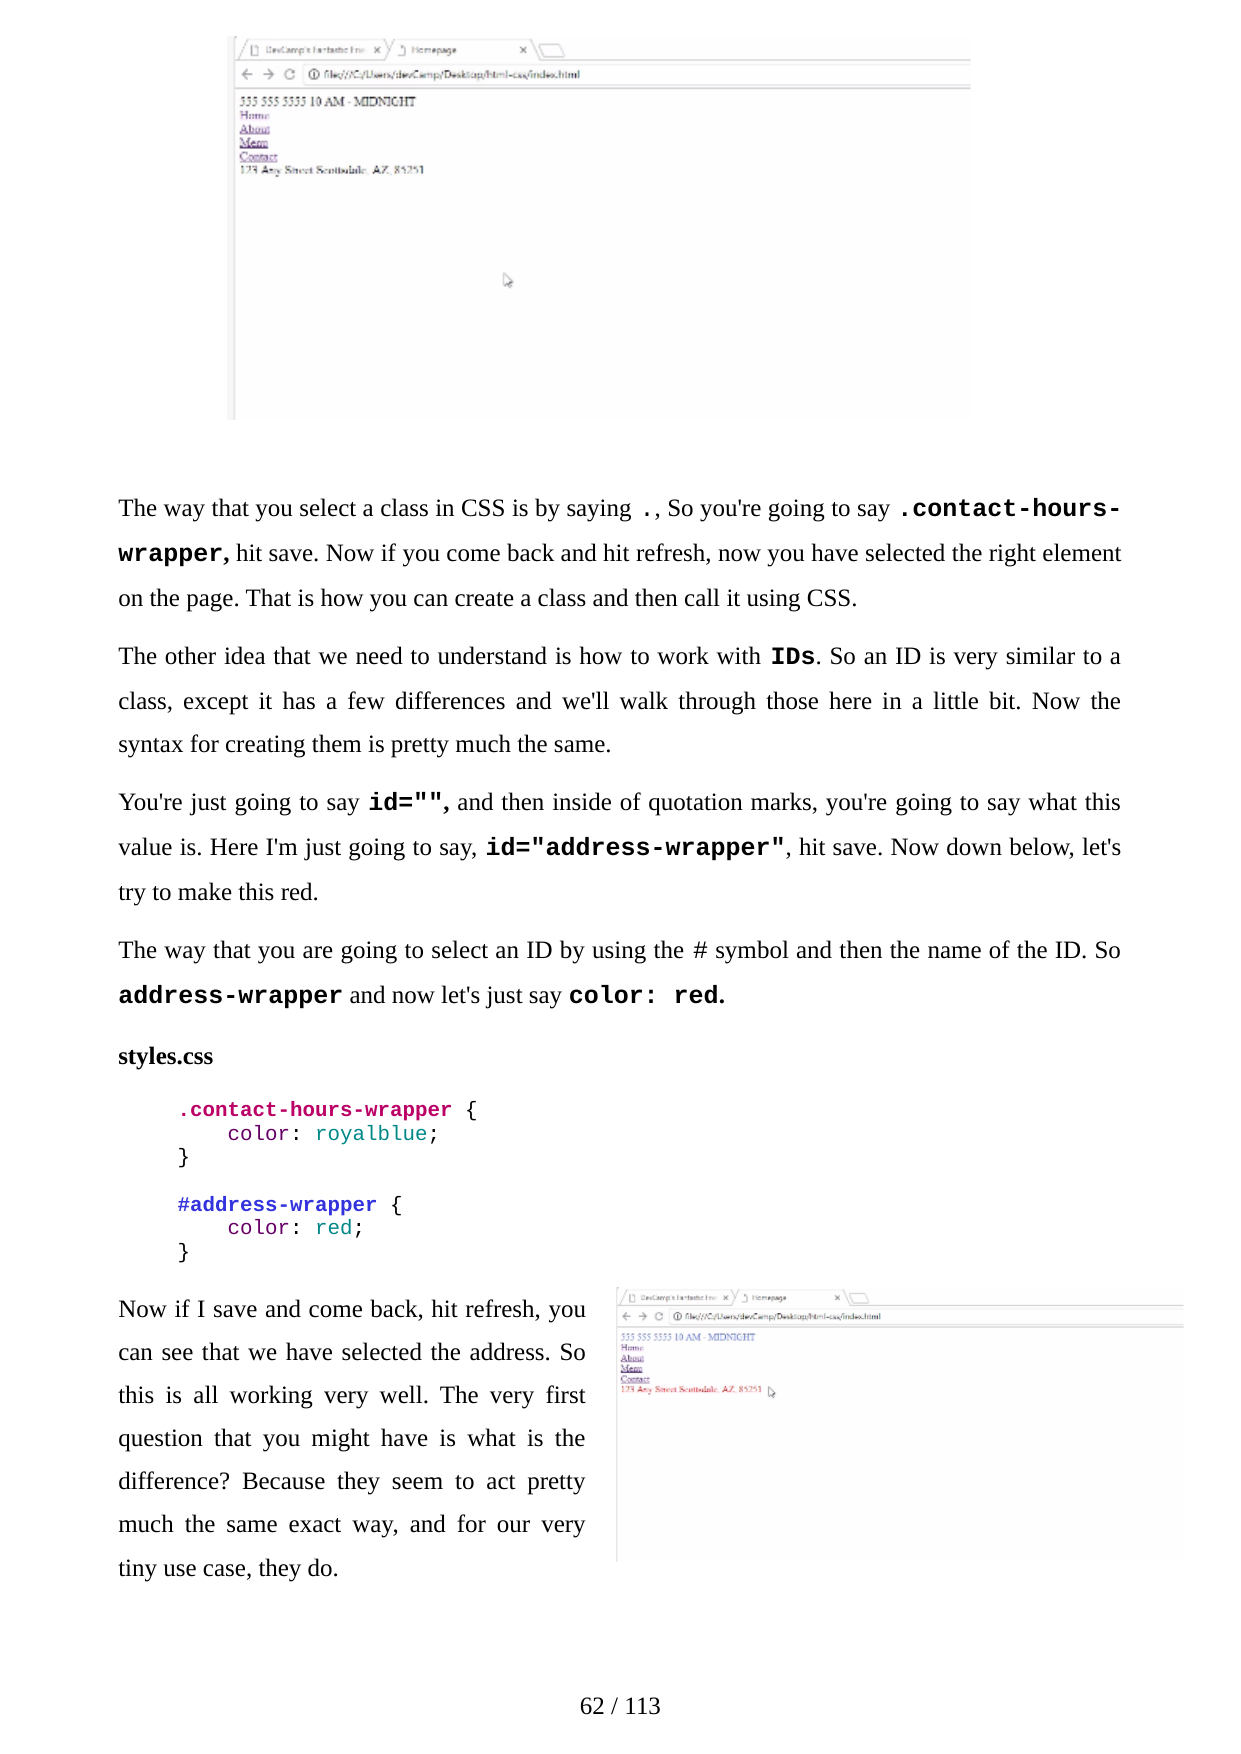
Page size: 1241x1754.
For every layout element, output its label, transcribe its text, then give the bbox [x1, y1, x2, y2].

text #address-wrapper { [177, 1193, 1122, 1217]
text } [177, 1146, 1122, 1170]
text Now if I save and come back, hit refresh, you can see that we have selected the address. So this is all working very well. The very first question that you might have is what is the difference? Because they seem to act pretty much the same exact way, and for our very tiny use case, they do. [118, 1294, 1122, 1581]
text .contact-hours-wrapper { [177, 1099, 1122, 1123]
text } [177, 1241, 1122, 1264]
text styles.css [118, 1041, 1122, 1070]
text color: royalblue; [177, 1123, 1122, 1146]
picture [616, 1287, 1184, 1562]
picture [227, 36, 971, 420]
text The other idea that we need to understand is how to work with IDs. So an ID is very similar to a class, except it has a few differences and we'll walk through those here in a little bit. Now the syntax for creating them is pretty much the same. [118, 641, 1122, 758]
text You're just going to say id="", and then inside of quotation marks, you're going to say what this value is. Here I'm just going to say, id="address-wrapper", hit save. Now down below, let's try to make this red. [118, 787, 1122, 906]
text The way that you select a class in CSS is by saying ., So you're going to say .contact-hours-wrapper, hit save. Now if you come back and hit refresh, now you have selected the right element on the page. That is how you can create a class and then call it using CSS. [118, 493, 1122, 612]
text The way that you are going to select an ID by using the # symbol and then the name of the ID. So address-wrapper and now let's just say color: red. [118, 935, 1122, 1011]
text color: red; [177, 1217, 1122, 1241]
